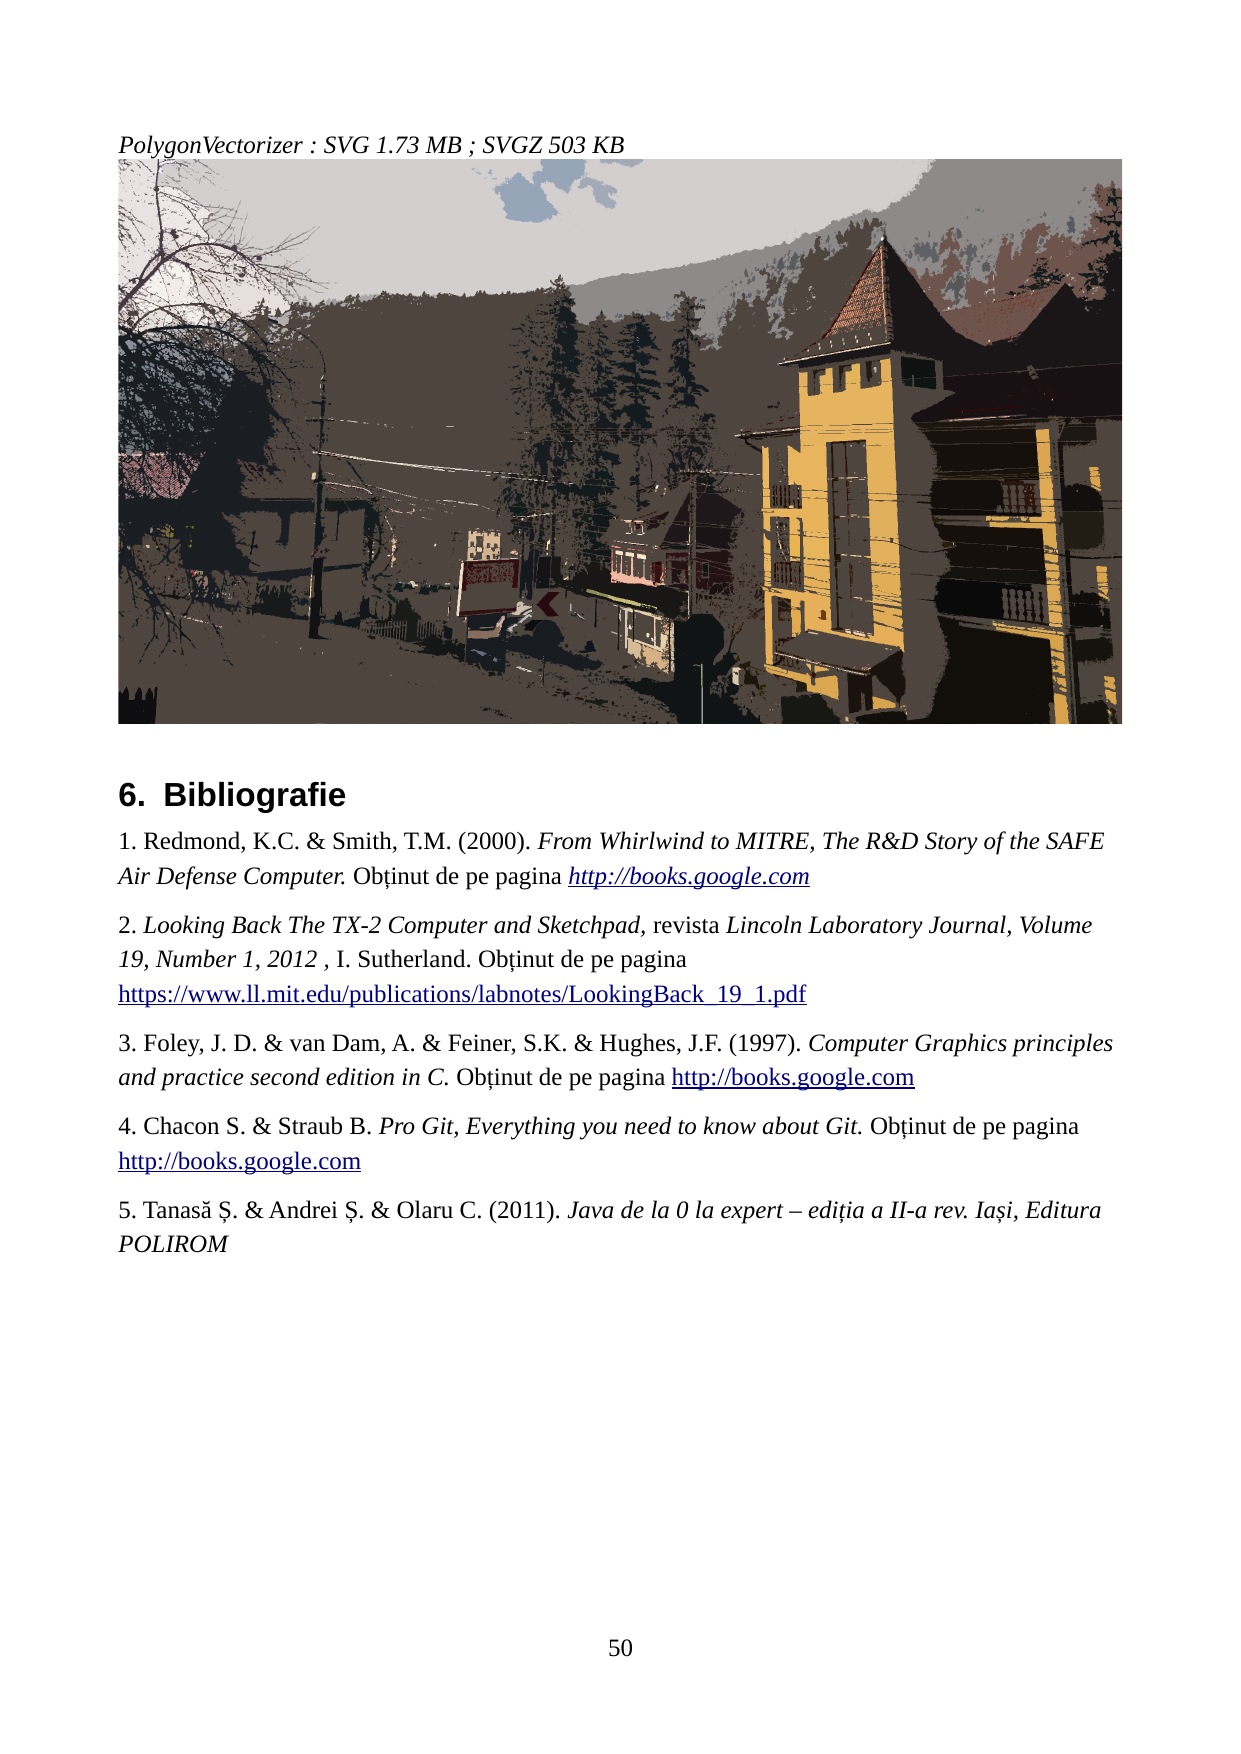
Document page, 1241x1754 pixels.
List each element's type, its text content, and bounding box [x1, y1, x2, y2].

picture [118, 159, 1123, 724]
subtitle Bibliografie [118, 775, 1122, 814]
text 3. Foley, J. D. & van Dam, A. & Feiner, S.K. & Hughes, J.F. (1997). Computer Graphics principles and practice second edition in C. Obținut de pe pagina http://books.google.com [118, 1028, 1122, 1091]
text 4. Chacon S. & Straub B. Pro Git, Everything you need to know about Git. Obținut de pe pagina http://books.google.com [118, 1111, 1122, 1174]
text 1. Redmond, K.C. & Smith, T.M. (2000). From Whirlwind to MITRE, The R&D Story of the SAFE Air Defense Computer. Obținut de pe pagina http://books.google.com [118, 826, 1122, 889]
text 2. Looking Back The TX-2 Computer and Sketchpad, revista Lincoln Laboratory Journal, Volume 19, Number 1, 2012 , I. Sutherland. Obținut de pe pagina https://www.ll.mit.edu/publications/labnotes/LookingBack_19_1.pdf [118, 910, 1122, 1007]
text PolygonVectorizer : SVG 1.73 MB ; SVGZ 503 KB [118, 131, 1122, 159]
text 5. Tanasă Ș. & Andrei Ș. & Olaru C. (2011). Java de la 0 la expert – ediția a II-a rev. Iași, Editura POLIROM [118, 1195, 1122, 1258]
